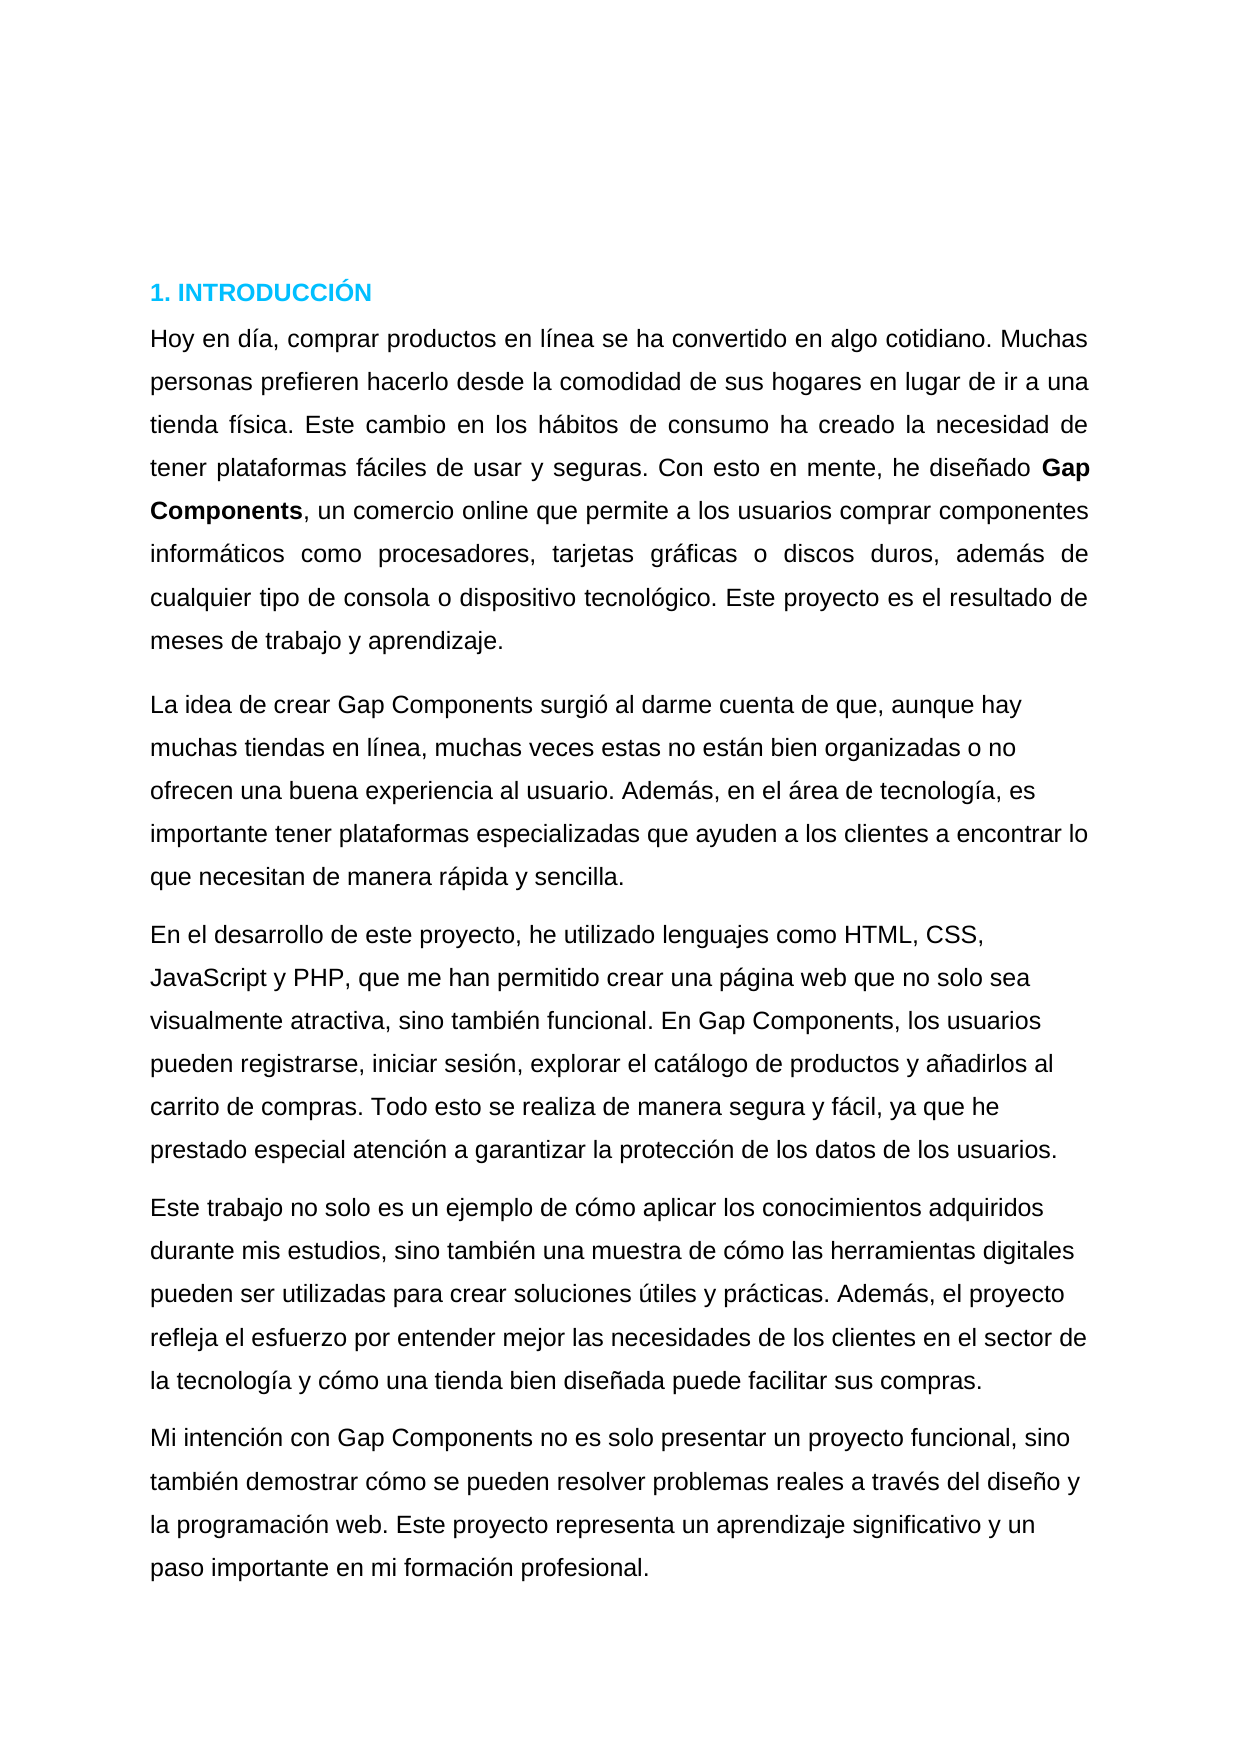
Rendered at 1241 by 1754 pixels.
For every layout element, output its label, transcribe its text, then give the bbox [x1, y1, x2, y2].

text Este trabajo no solo es un ejemplo de cómo aplicar los conocimientos adquiridos durante mis estudios, sino también una muestra de cómo las herramientas digitales pueden ser utilizadas para crear soluciones útiles y prácticas. Además, el proyecto refleja el esfuerzo por entender mejor las necesidades de los clientes en el sector de la tecnología y cómo una tienda bien diseñada puede facilitar sus compras. [150, 1193, 1090, 1394]
text Mi intención con Gap Components no es solo presentar un proyecto funcional, sino también demostrar cómo se pueden resolver problemas reales a través del diseño y la programación web. Este proyecto representa un aprendizaje significativo y un paso importante en mi formación profesional. [150, 1423, 1090, 1581]
text La idea de crear Gap Components surgió al darme cuenta de que, aunque hay muchas tiendas en línea, muchas veces estas no están bien organizadas o no ofrecen una buena experiencia al usuario. Además, en el área de tecnología, es importante tener plataformas especializadas que ayuden a los clientes a encontrar lo que necesitan de manera rápida y sencilla. [150, 689, 1090, 891]
text Hoy en día, comprar productos en línea se ha convertido en algo cotidiano. Muchas personas prefieren hacerlo desde la comodidad de sus hogares en lugar de ir a una tienda física. Este cambio en los hábitos de consumo ha creado la necesidad de tener plataformas fáciles de usar y seguras. Con esto en mente, he diseñado Gap Components, un comercio online que permite a los usuarios comprar componentes informáticos como procesadores, tarjetas gráficas o discos duros, además de cualquier tipo de consola o dispositivo tecnológico. Este proyecto es el resultado de meses de trabajo y aprendizaje. [150, 324, 1090, 654]
subtitle 1. INTRODUCCIÓN [150, 278, 1090, 307]
text En el desarrollo de este proyecto, he utilizado lenguajes como HTML, CSS, JavaScript y PHP, que me han permitido crear una página web que no solo sea visualmente atractiva, sino también funcional. En Gap Components, los usuarios pueden registrarse, iniciar sesión, explorar el catálogo de productos y añadirlos al carrito de compras. Todo esto se realiza de manera segura y fácil, ya que he prestado especial atención a garantizar la protección de los datos de los usuarios. [150, 920, 1090, 1164]
